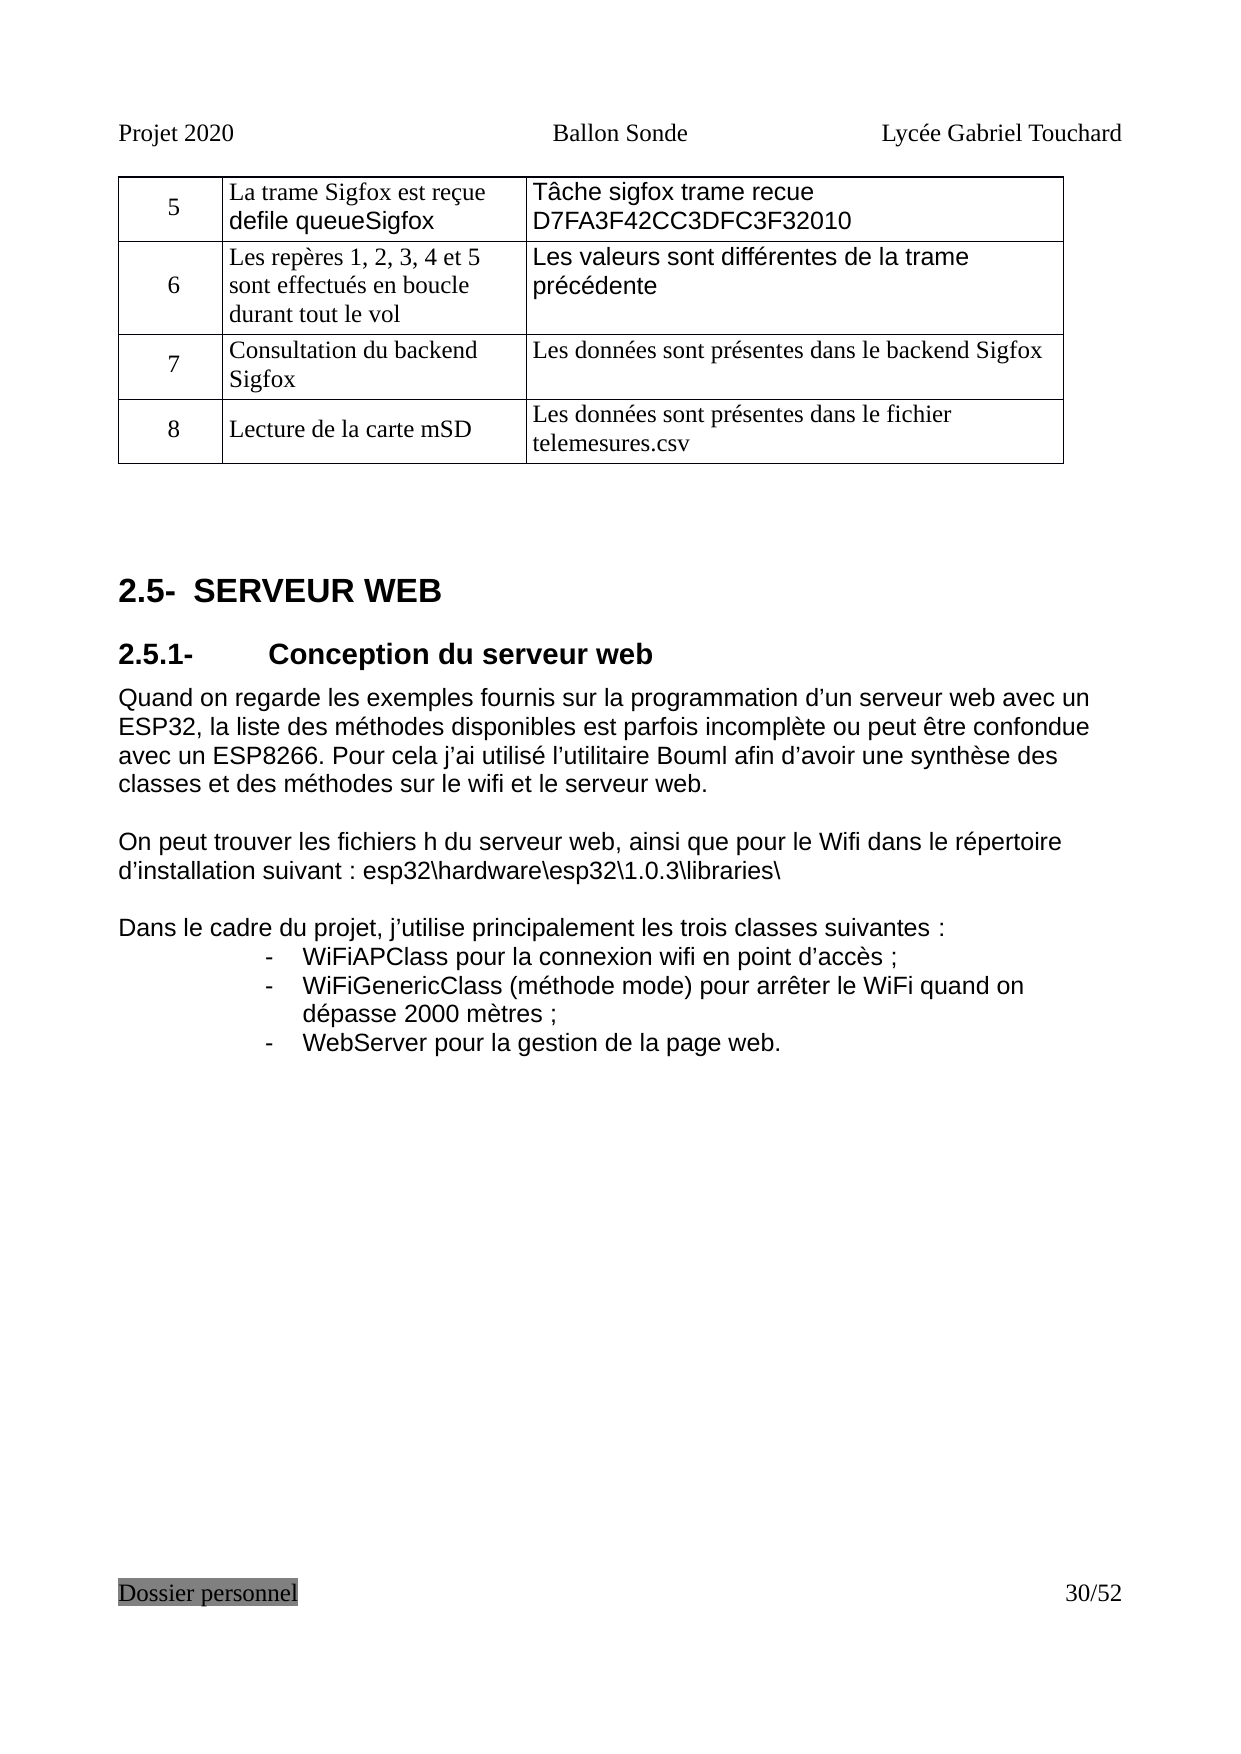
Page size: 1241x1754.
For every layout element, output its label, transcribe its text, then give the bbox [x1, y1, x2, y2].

list WiFiGenericClass (méthode mode) pour arrêter le WiFi quand on dépasse 2000 mètres ; [265, 971, 1122, 1028]
text Dans le cadre du projet, j’utilise principalement les trois classes suivantes : [118, 913, 1122, 942]
table_cell 5 [119, 178, 222, 241]
table_cell 6 [119, 242, 222, 334]
list WebServer pour la gestion de la page web. [265, 1028, 1122, 1057]
table_cell 8 [119, 400, 222, 463]
list WiFiAPClass pour la connexion wifi en point d’accès ; [265, 942, 1122, 971]
table_cell Lecture de la carte mSD [223, 400, 526, 463]
subtitle SERVEUR WEB [118, 571, 1122, 610]
table_cell La trame Sigfox est reçue defile queueSigfox [223, 178, 526, 241]
table_cell Les valeurs sont différentes de la trame précédente [527, 242, 1063, 334]
table_cell 7 [119, 335, 222, 398]
text On peut trouver les fichiers h du serveur web, ainsi que pour le Wifi dans le répertoire d’installation suivant : esp32\hardware\esp32\1.0.3\libraries\ [118, 827, 1122, 884]
table_cell Tâche sigfox trame recue D7FA3F42CC3DFC3F32010 [527, 178, 1063, 241]
table_cell Les données sont présentes dans le fichier telemesures.csv [527, 400, 1063, 463]
table_cell Consultation du backend Sigfox [223, 335, 526, 398]
subtitle Conception du serveur web [118, 637, 1122, 671]
text Quand on regarde les exemples fournis sur la programmation d’un serveur web avec un ESP32, la liste des méthodes disponibles est parfois incomplète ou peut être confondue avec un ESP8266. Pour cela j’ai utilisé l’utilitaire Bouml afin d’avoir une synthèse des classes et des méthodes sur le wifi et le serveur web. [118, 683, 1122, 798]
table_cell Les données sont présentes dans le backend Sigfox [527, 335, 1063, 398]
table_cell Les repères 1, 2, 3, 4 et 5 sont effectués en boucle durant tout le vol [223, 242, 526, 334]
